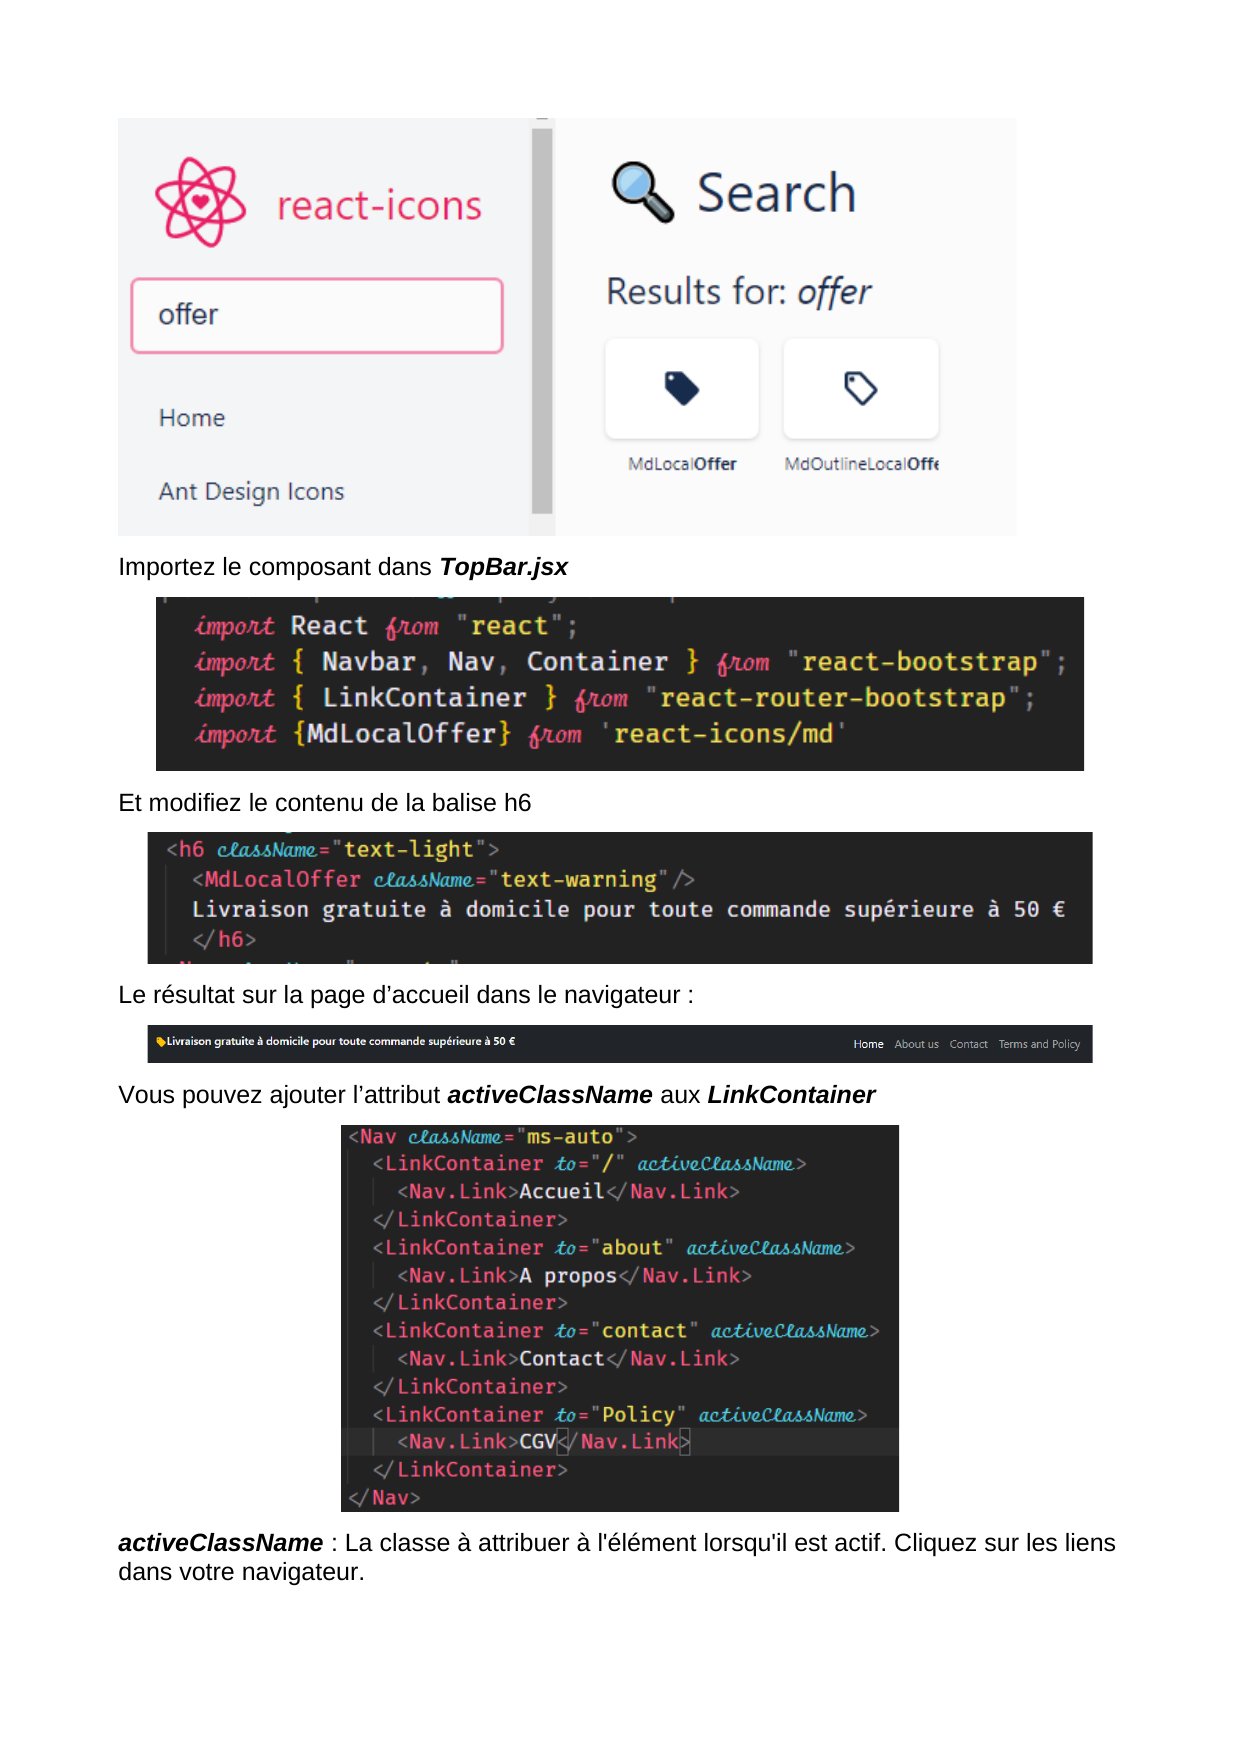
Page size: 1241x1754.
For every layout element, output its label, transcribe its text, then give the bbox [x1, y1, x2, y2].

picture [147, 832, 1093, 964]
picture [341, 1125, 900, 1512]
picture [156, 597, 1085, 771]
text activeClassName : La classe à attribuer à l'élément lorsqu'il est actif. Cliquez sur les liens dans votre navigateur. [118, 1528, 1122, 1586]
text Et modifiez le contenu de la balise h6 [118, 787, 1122, 816]
picture [118, 118, 1017, 536]
text Importez le composant dans TopBar.jsx [118, 552, 1122, 581]
picture [147, 1025, 1093, 1063]
text Le résultat sur la page d’accueil dans le navigateur : [118, 980, 1122, 1009]
text Vous pouvez ajouter l’attribut activeClassName aux LinkContainer [118, 1079, 1122, 1108]
